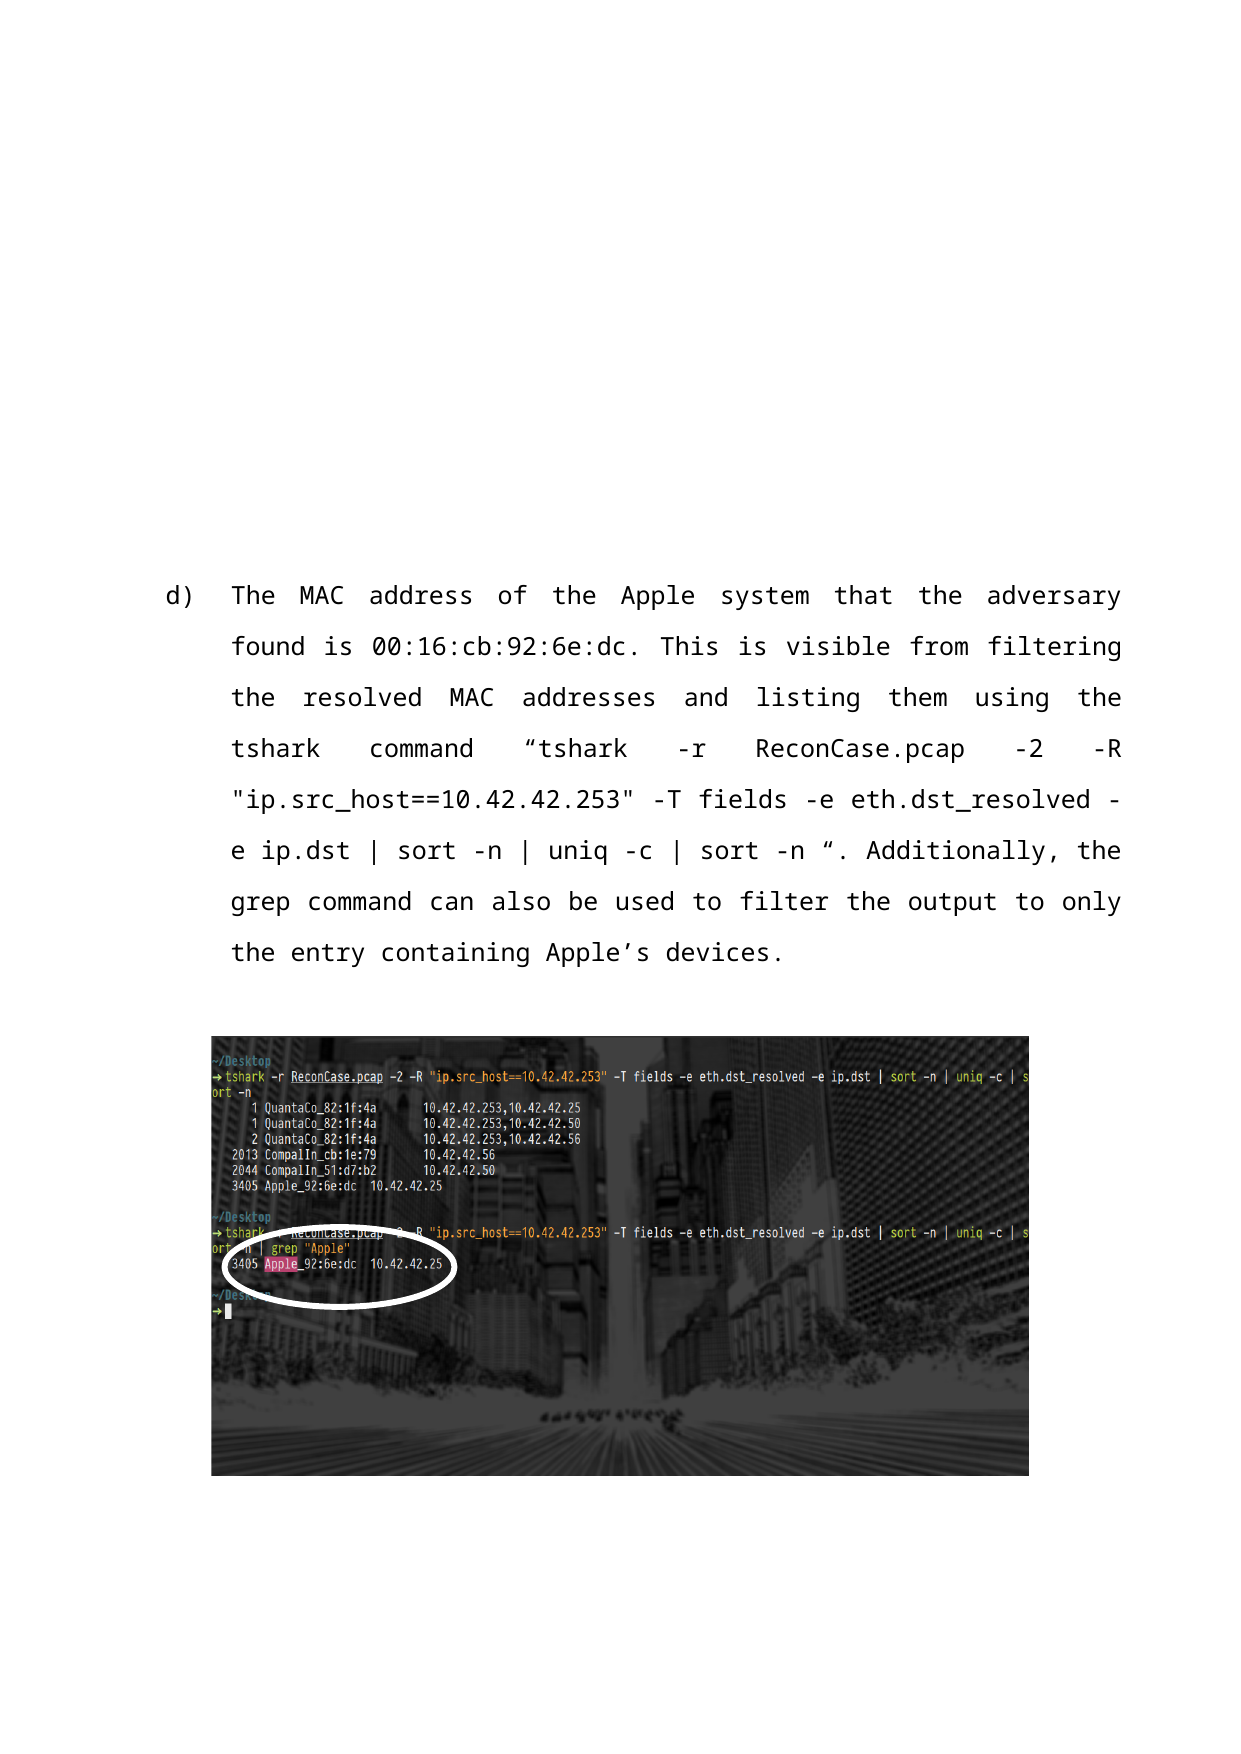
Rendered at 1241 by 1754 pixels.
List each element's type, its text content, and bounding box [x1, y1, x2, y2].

list The MAC address of the Apple system that the adversary found is 00:16:cb:92:6e:dc. This is visible from filtering the resolved MAC addresses and listing them using the tshark command “tshark -r ReconCase.pcap -2 -R "ip.src_host==10.42.42.253" -T fields -e eth.dst_resolved -e ip.dst | sort -n | uniq -c | sort -n “. Additionally, the grep command can also be used to filter the output to only the entry containing Apple’s devices. [165, 577, 1122, 969]
picture [211, 1036, 1029, 1476]
